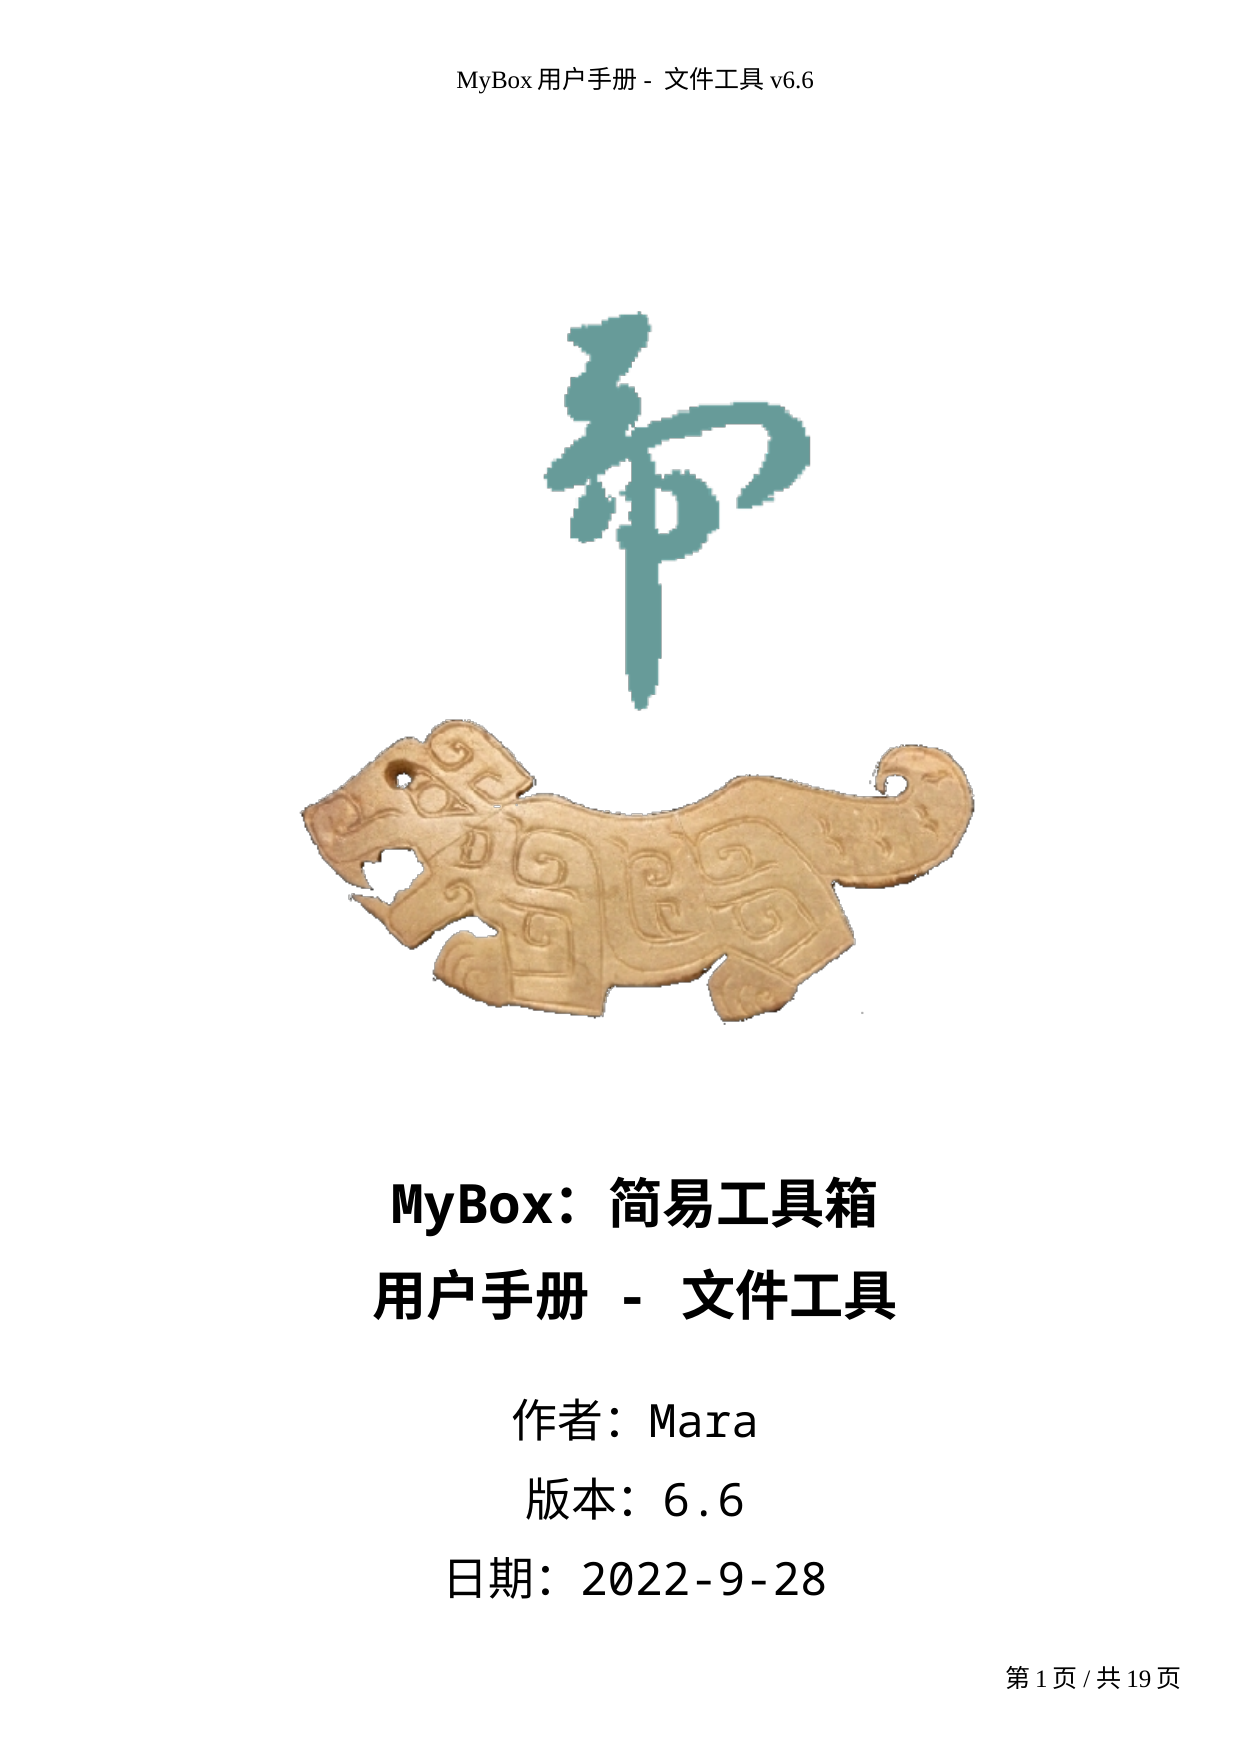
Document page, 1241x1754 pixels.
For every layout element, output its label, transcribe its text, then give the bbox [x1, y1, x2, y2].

text 日期：2022-9-28 [88, 1543, 1181, 1609]
text 作者：Mara [88, 1384, 1181, 1451]
picture [244, 268, 1026, 1050]
text 用户手册 - 文件工具 [88, 1252, 1181, 1331]
text 版本：6.6 [88, 1463, 1181, 1530]
subtitle MyBox：简易工具箱 [88, 1161, 1181, 1239]
